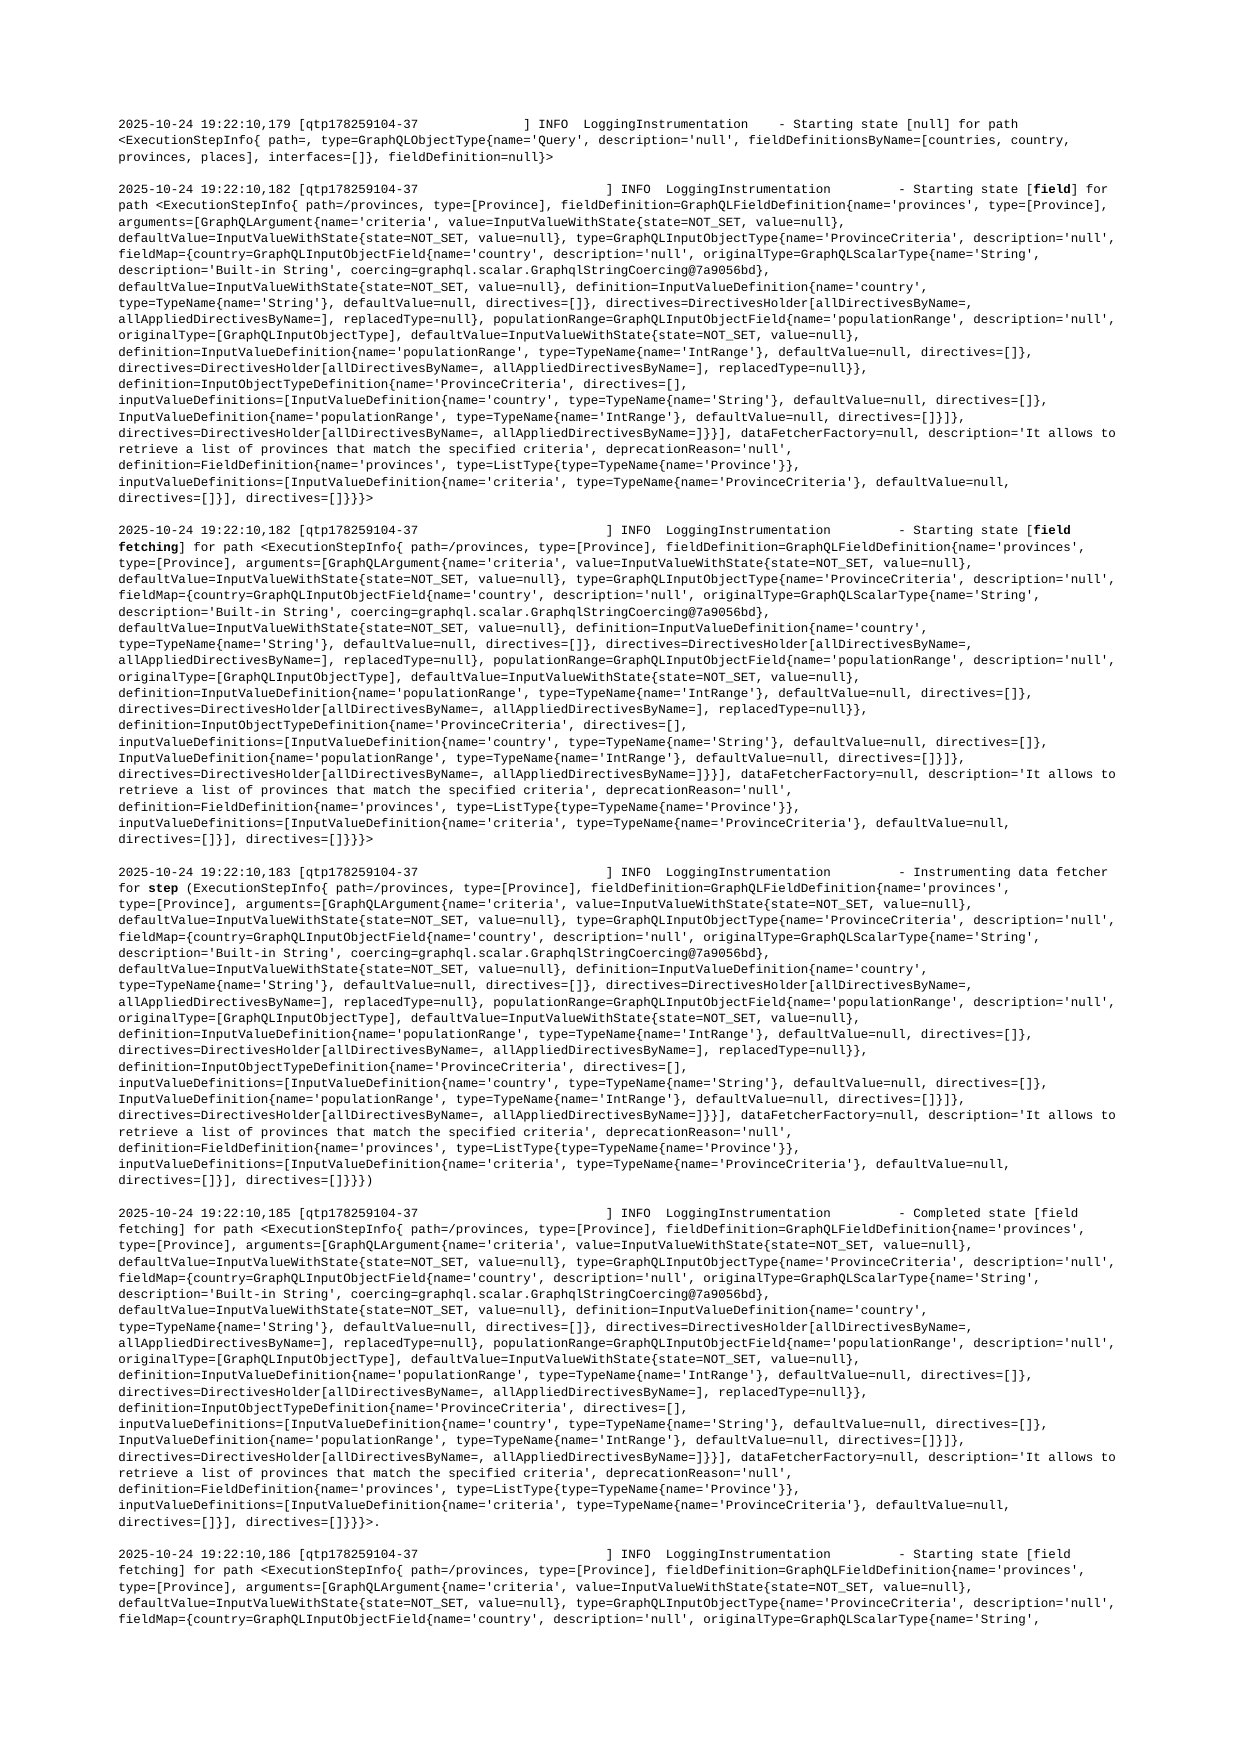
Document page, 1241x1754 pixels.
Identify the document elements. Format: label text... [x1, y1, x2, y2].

text 2025-10-24 19:22:10,182 [qtp178259104-37 ] INFO LoggingInstrumentation - Starting state [field] for path <ExecutionStepInfo{ path=/provinces, type=[Province], fieldDefinition=GraphQLFieldDefinition{name='provinces', type=[Province], arguments=[GraphQLArgument{name='criteria', value=InputValueWithState{state=NOT_SET, value=null}, defaultValue=InputValueWithState{state=NOT_SET, value=null}, type=GraphQLInputObjectType{name='ProvinceCriteria', description='null', fieldMap={country=GraphQLInputObjectField{name='country', description='null', originalType=GraphQLScalarType{name='String', description='Built-in String', coercing=graphql.scalar.GraphqlStringCoercing@7a9056bd}, defaultValue=InputValueWithState{state=NOT_SET, value=null}, definition=InputValueDefinition{name='country', type=TypeName{name='String'}, defaultValue=null, directives=[]}, directives=DirectivesHolder[allDirectivesByName=, allAppliedDirectivesByName=], replacedType=null}, populationRange=GraphQLInputObjectField{name='populationRange', description='null', originalType=[GraphQLInputObjectType], defaultValue=InputValueWithState{state=NOT_SET, value=null}, definition=InputValueDefinition{name='populationRange', type=TypeName{name='IntRange'}, defaultValue=null, directives=[]}, directives=DirectivesHolder[allDirectivesByName=, allAppliedDirectivesByName=], replacedType=null}}, definition=InputObjectTypeDefinition{name='ProvinceCriteria', directives=[], inputValueDefinitions=[InputValueDefinition{name='country', type=TypeName{name='String'}, defaultValue=null, directives=[]}, InputValueDefinition{name='populationRange', type=TypeName{name='IntRange'}, defaultValue=null, directives=[]}]}, directives=DirectivesHolder[allDirectivesByName=, allAppliedDirectivesByName=]}}], dataFetcherFactory=null, description='It allows to retrieve a list of provinces that match the specified criteria', deprecationReason='null', definition=FieldDefinition{name='provinces', type=ListType{type=TypeName{name='Province'}}, inputValueDefinitions=[InputValueDefinition{name='criteria', type=TypeName{name='ProvinceCriteria'}, defaultValue=null, directives=[]}], directives=[]}}}> [118, 183, 1122, 506]
text 2025-10-24 19:22:10,179 [qtp178259104-37 ] INFO LoggingInstrumentation - Starting state [null] for path <ExecutionStepInfo{ path=, type=GraphQLObjectType{name='Query', description='null', fieldDefinitionsByName=[countries, country, provinces, places], interfaces=[]}, fieldDefinition=null}> [118, 118, 1122, 165]
text 2025-10-24 19:22:10,185 [qtp178259104-37 ] INFO LoggingInstrumentation - Completed state [field fetching] for path <ExecutionStepInfo{ path=/provinces, type=[Province], fieldDefinition=GraphQLFieldDefinition{name='provinces', type=[Province], arguments=[GraphQLArgument{name='criteria', value=InputValueWithState{state=NOT_SET, value=null}, defaultValue=InputValueWithState{state=NOT_SET, value=null}, type=GraphQLInputObjectType{name='ProvinceCriteria', description='null', fieldMap={country=GraphQLInputObjectField{name='country', description='null', originalType=GraphQLScalarType{name='String', description='Built-in String', coercing=graphql.scalar.GraphqlStringCoercing@7a9056bd}, defaultValue=InputValueWithState{state=NOT_SET, value=null}, definition=InputValueDefinition{name='country', type=TypeName{name='String'}, defaultValue=null, directives=[]}, directives=DirectivesHolder[allDirectivesByName=, allAppliedDirectivesByName=], replacedType=null}, populationRange=GraphQLInputObjectField{name='populationRange', description='null', originalType=[GraphQLInputObjectType], defaultValue=InputValueWithState{state=NOT_SET, value=null}, definition=InputValueDefinition{name='populationRange', type=TypeName{name='IntRange'}, defaultValue=null, directives=[]}, directives=DirectivesHolder[allDirectivesByName=, allAppliedDirectivesByName=], replacedType=null}}, definition=InputObjectTypeDefinition{name='ProvinceCriteria', directives=[], inputValueDefinitions=[InputValueDefinition{name='country', type=TypeName{name='String'}, defaultValue=null, directives=[]}, InputValueDefinition{name='populationRange', type=TypeName{name='IntRange'}, defaultValue=null, directives=[]}]}, directives=DirectivesHolder[allDirectivesByName=, allAppliedDirectivesByName=]}}], dataFetcherFactory=null, description='It allows to retrieve a list of provinces that match the specified criteria', deprecationReason='null', definition=FieldDefinition{name='provinces', type=ListType{type=TypeName{name='Province'}}, inputValueDefinitions=[InputValueDefinition{name='criteria', type=TypeName{name='ProvinceCriteria'}, defaultValue=null, directives=[]}], directives=[]}}}>. [118, 1207, 1122, 1530]
text 2025-10-24 19:22:10,183 [qtp178259104-37 ] INFO LoggingInstrumentation - Instrumenting data fetcher for step (ExecutionStepInfo{ path=/provinces, type=[Province], fieldDefinition=GraphQLFieldDefinition{name='provinces', type=[Province], arguments=[GraphQLArgument{name='criteria', value=InputValueWithState{state=NOT_SET, value=null}, defaultValue=InputValueWithState{state=NOT_SET, value=null}, type=GraphQLInputObjectType{name='ProvinceCriteria', description='null', fieldMap={country=GraphQLInputObjectField{name='country', description='null', originalType=GraphQLScalarType{name='String', description='Built-in String', coercing=graphql.scalar.GraphqlStringCoercing@7a9056bd}, defaultValue=InputValueWithState{state=NOT_SET, value=null}, definition=InputValueDefinition{name='country', type=TypeName{name='String'}, defaultValue=null, directives=[]}, directives=DirectivesHolder[allDirectivesByName=, allAppliedDirectivesByName=], replacedType=null}, populationRange=GraphQLInputObjectField{name='populationRange', description='null', originalType=[GraphQLInputObjectType], defaultValue=InputValueWithState{state=NOT_SET, value=null}, definition=InputValueDefinition{name='populationRange', type=TypeName{name='IntRange'}, defaultValue=null, directives=[]}, directives=DirectivesHolder[allDirectivesByName=, allAppliedDirectivesByName=], replacedType=null}}, definition=InputObjectTypeDefinition{name='ProvinceCriteria', directives=[], inputValueDefinitions=[InputValueDefinition{name='country', type=TypeName{name='String'}, defaultValue=null, directives=[]}, InputValueDefinition{name='populationRange', type=TypeName{name='IntRange'}, defaultValue=null, directives=[]}]}, directives=DirectivesHolder[allDirectivesByName=, allAppliedDirectivesByName=]}}], dataFetcherFactory=null, description='It allows to retrieve a list of provinces that match the specified criteria', deprecationReason='null', definition=FieldDefinition{name='provinces', type=ListType{type=TypeName{name='Province'}}, inputValueDefinitions=[InputValueDefinition{name='criteria', type=TypeName{name='ProvinceCriteria'}, defaultValue=null, directives=[]}], directives=[]}}}) [118, 866, 1122, 1188]
text 2025-10-24 19:22:10,182 [qtp178259104-37 ] INFO LoggingInstrumentation - Starting state [field fetching] for path <ExecutionStepInfo{ path=/provinces, type=[Province], fieldDefinition=GraphQLFieldDefinition{name='provinces', type=[Province], arguments=[GraphQLArgument{name='criteria', value=InputValueWithState{state=NOT_SET, value=null}, defaultValue=InputValueWithState{state=NOT_SET, value=null}, type=GraphQLInputObjectType{name='ProvinceCriteria', description='null', fieldMap={country=GraphQLInputObjectField{name='country', description='null', originalType=GraphQLScalarType{name='String', description='Built-in String', coercing=graphql.scalar.GraphqlStringCoercing@7a9056bd}, defaultValue=InputValueWithState{state=NOT_SET, value=null}, definition=InputValueDefinition{name='country', type=TypeName{name='String'}, defaultValue=null, directives=[]}, directives=DirectivesHolder[allDirectivesByName=, allAppliedDirectivesByName=], replacedType=null}, populationRange=GraphQLInputObjectField{name='populationRange', description='null', originalType=[GraphQLInputObjectType], defaultValue=InputValueWithState{state=NOT_SET, value=null}, definition=InputValueDefinition{name='populationRange', type=TypeName{name='IntRange'}, defaultValue=null, directives=[]}, directives=DirectivesHolder[allDirectivesByName=, allAppliedDirectivesByName=], replacedType=null}}, definition=InputObjectTypeDefinition{name='ProvinceCriteria', directives=[], inputValueDefinitions=[InputValueDefinition{name='country', type=TypeName{name='String'}, defaultValue=null, directives=[]}, InputValueDefinition{name='populationRange', type=TypeName{name='IntRange'}, defaultValue=null, directives=[]}]}, directives=DirectivesHolder[allDirectivesByName=, allAppliedDirectivesByName=]}}], dataFetcherFactory=null, description='It allows to retrieve a list of provinces that match the specified criteria', deprecationReason='null', definition=FieldDefinition{name='provinces', type=ListType{type=TypeName{name='Province'}}, inputValueDefinitions=[InputValueDefinition{name='criteria', type=TypeName{name='ProvinceCriteria'}, defaultValue=null, directives=[]}], directives=[]}}}> [118, 524, 1122, 847]
text 2025-10-24 19:22:10,186 [qtp178259104-37 ] INFO LoggingInstrumentation - Starting state [field fetching] for path <ExecutionStepInfo{ path=/provinces, type=[Province], fieldDefinition=GraphQLFieldDefinition{name='provinces', type=[Province], arguments=[GraphQLArgument{name='criteria', value=InputValueWithState{state=NOT_SET, value=null}, defaultValue=InputValueWithState{state=NOT_SET, value=null}, type=GraphQLInputObjectType{name='ProvinceCriteria', description='null', fieldMap={country=GraphQLInputObjectField{name='country', description='null', originalType=GraphQLScalarType{name='String', [118, 1548, 1122, 1627]
